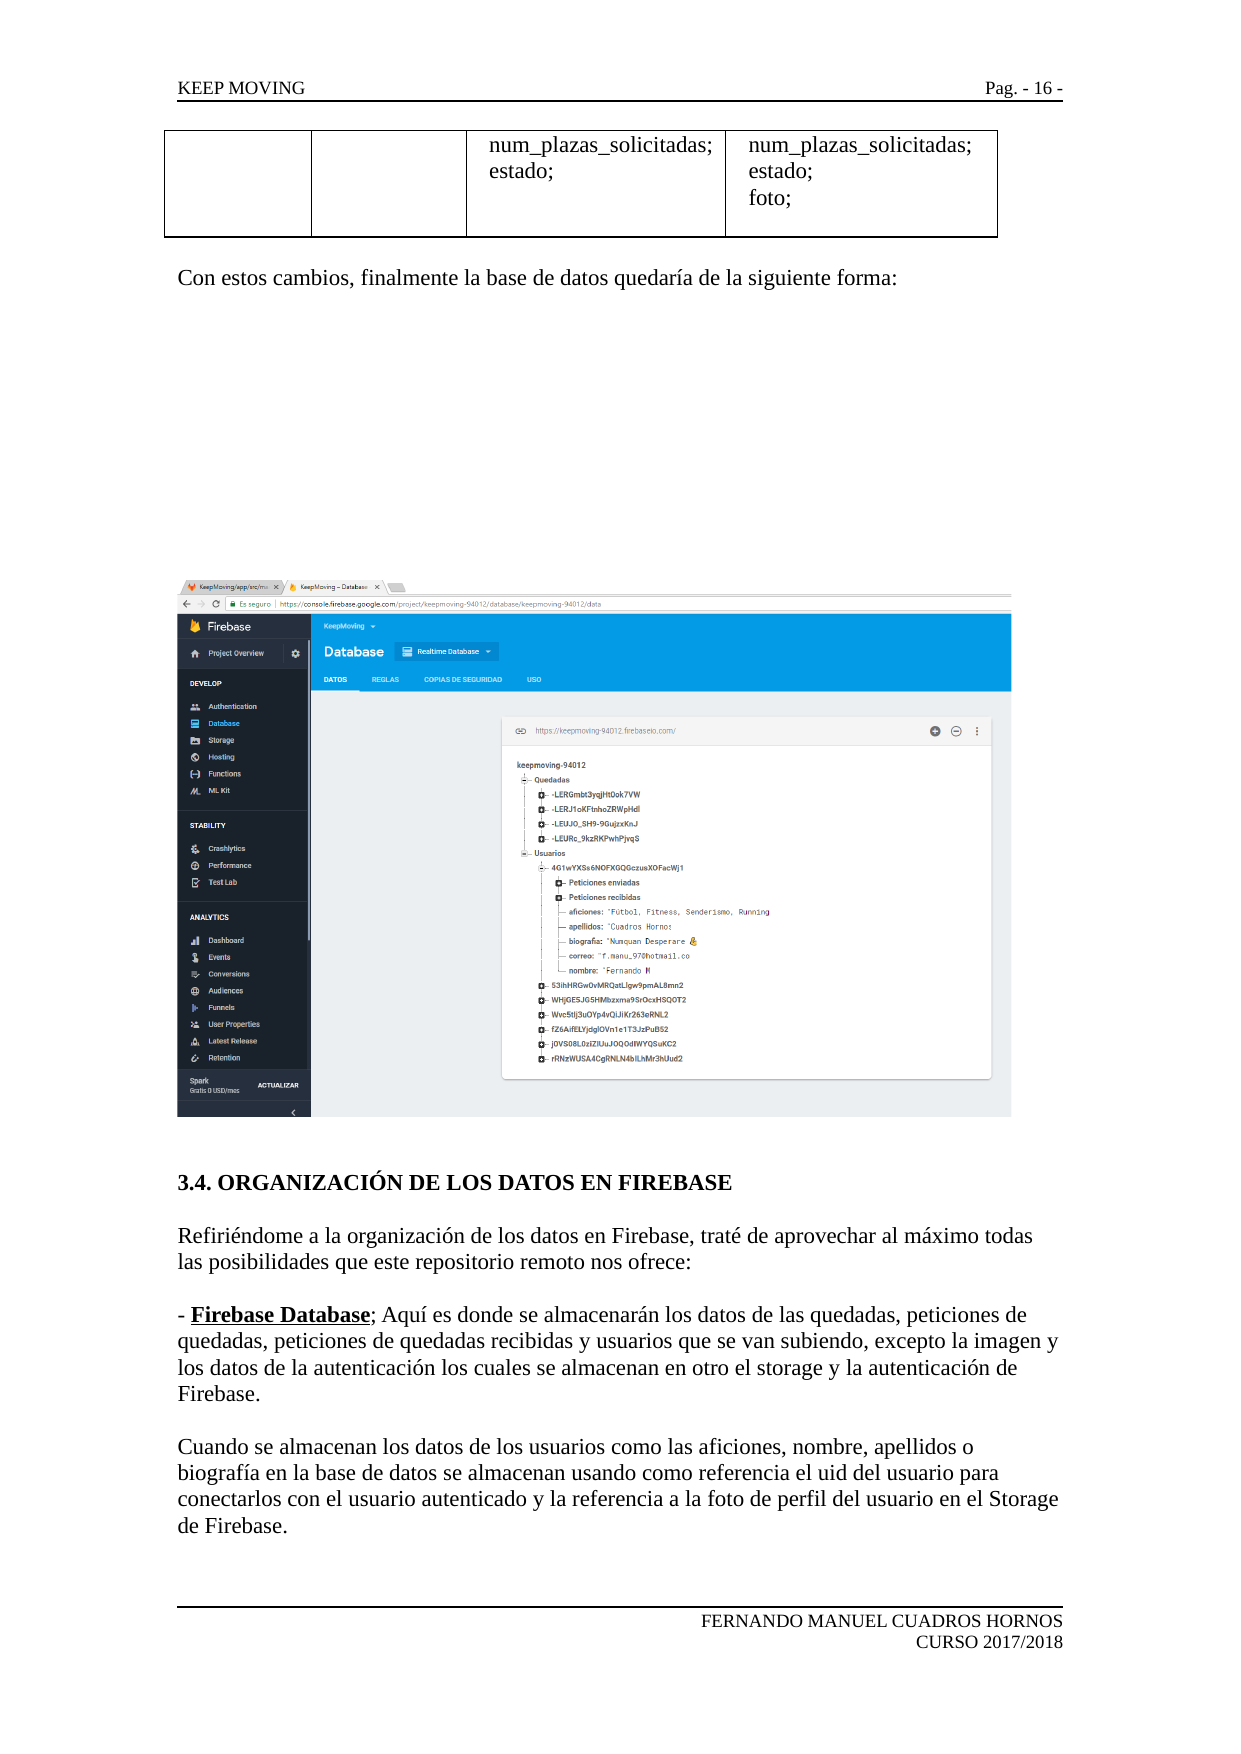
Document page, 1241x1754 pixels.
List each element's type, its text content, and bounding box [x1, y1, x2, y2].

text 3.4. ORGANIZACIÓN DE LOS DATOS EN FIREBASE [177, 1169, 1063, 1196]
text Refiriéndome a la organización de los datos en Firebase, traté de aprovechar al máximo todas las posibilidades que este repositorio remoto nos ofrece: [177, 1222, 1063, 1274]
text Cuando se almacenan los datos de los usuarios como las aficiones, nombre, apellidos o biografía en la base de datos se almacenan usando como referencia el uid del usuario para conectarlos con el usuario autenticado y la referencia a la foto de perfil del usuario en el Storage de Firebase. [177, 1433, 1063, 1538]
table_cell [312, 131, 466, 236]
table_cell [165, 131, 311, 236]
table_cell num_plazas_solicitadas; estado; [467, 131, 725, 236]
table_cell num_plazas_solicitadas; estado; foto; [726, 131, 997, 236]
text - Firebase Database; Aquí es donde se almacenarán los datos de las quedadas, peticiones de quedadas, peticiones de quedadas recibidas y usuarios que se van subiendo, excepto la imagen y los datos de la autenticación los cuales se almacenan en otro el storage y la autenticación de Firebase. [177, 1301, 1063, 1406]
text Con estos cambios, finalmente la base de datos quedaría de la siguiente forma: [177, 264, 1063, 290]
